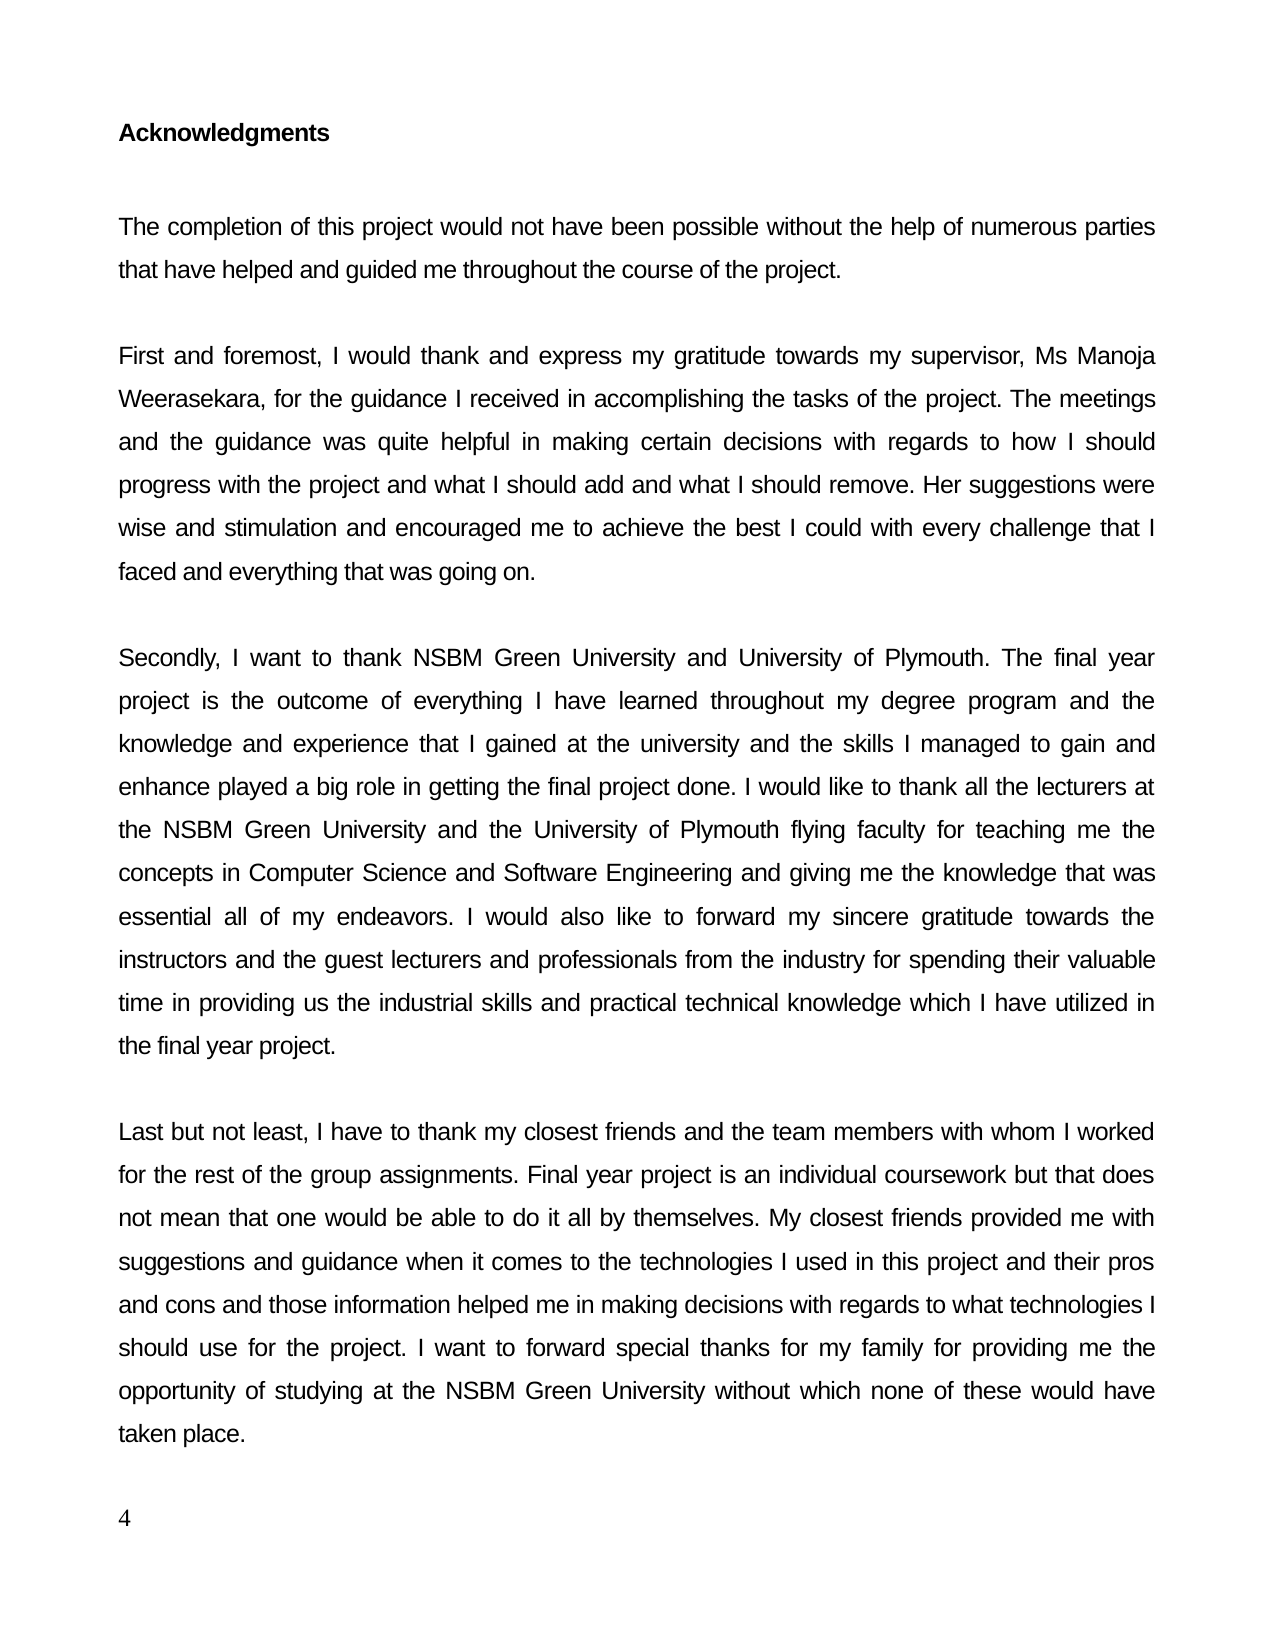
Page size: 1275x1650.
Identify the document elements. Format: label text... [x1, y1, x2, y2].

text Last but not least, I have to thank my closest friends and the team members with whom I worked for the rest of the group assignments. Final year project is an individual coursework but that does not mean that one would be able to do it all by themselves. My closest friends provided me with suggestions and guidance when it comes to the technologies I used in this project and their pros and cons and those information helped me in making decisions with regards to what technologies I should use for the project. I want to forward special thanks for my family for providing me the opportunity of studying at the NSBM Green University without which none of these would have taken place. [118, 1117, 1157, 1448]
text The completion of this project would not have been possible without the help of numerous parties that have helped and guided me throughout the course of the project. [118, 212, 1157, 283]
text Acknowledgments [118, 118, 1157, 147]
text Secondly, I want to thank NSBM Green University and University of Plymouth. The final year project is the outcome of everything I have learned throughout my degree program and the knowledge and experience that I gained at the university and the skills I managed to gain and enhance played a big role in getting the final project done. I would like to thank all the lecturers at the NSBM Green University and the University of Plymouth flying faculty for teaching me the concepts in Computer Science and Software Engineering and giving me the knowledge that was essential all of my endeavors. I would also like to forward my sincere gratitude towards the instructors and the guest lecturers and professionals from the industry for spending their valuable time in providing us the industrial skills and practical technical knowledge which I have utilized in the final year project. [118, 643, 1157, 1060]
text First and foremost, I would thank and express my gratitude towards my supervisor, Ms Manoja Weerasekara, for the guidance I received in accomplishing the tasks of the project. The meetings and the guidance was quite helpful in making certain decisions with regards to how I should progress with the project and what I should add and what I should remove. Her suggestions were wise and stimulation and encouraged me to achieve the best I could with every challenge that I faced and everything that was going on. [118, 341, 1157, 585]
